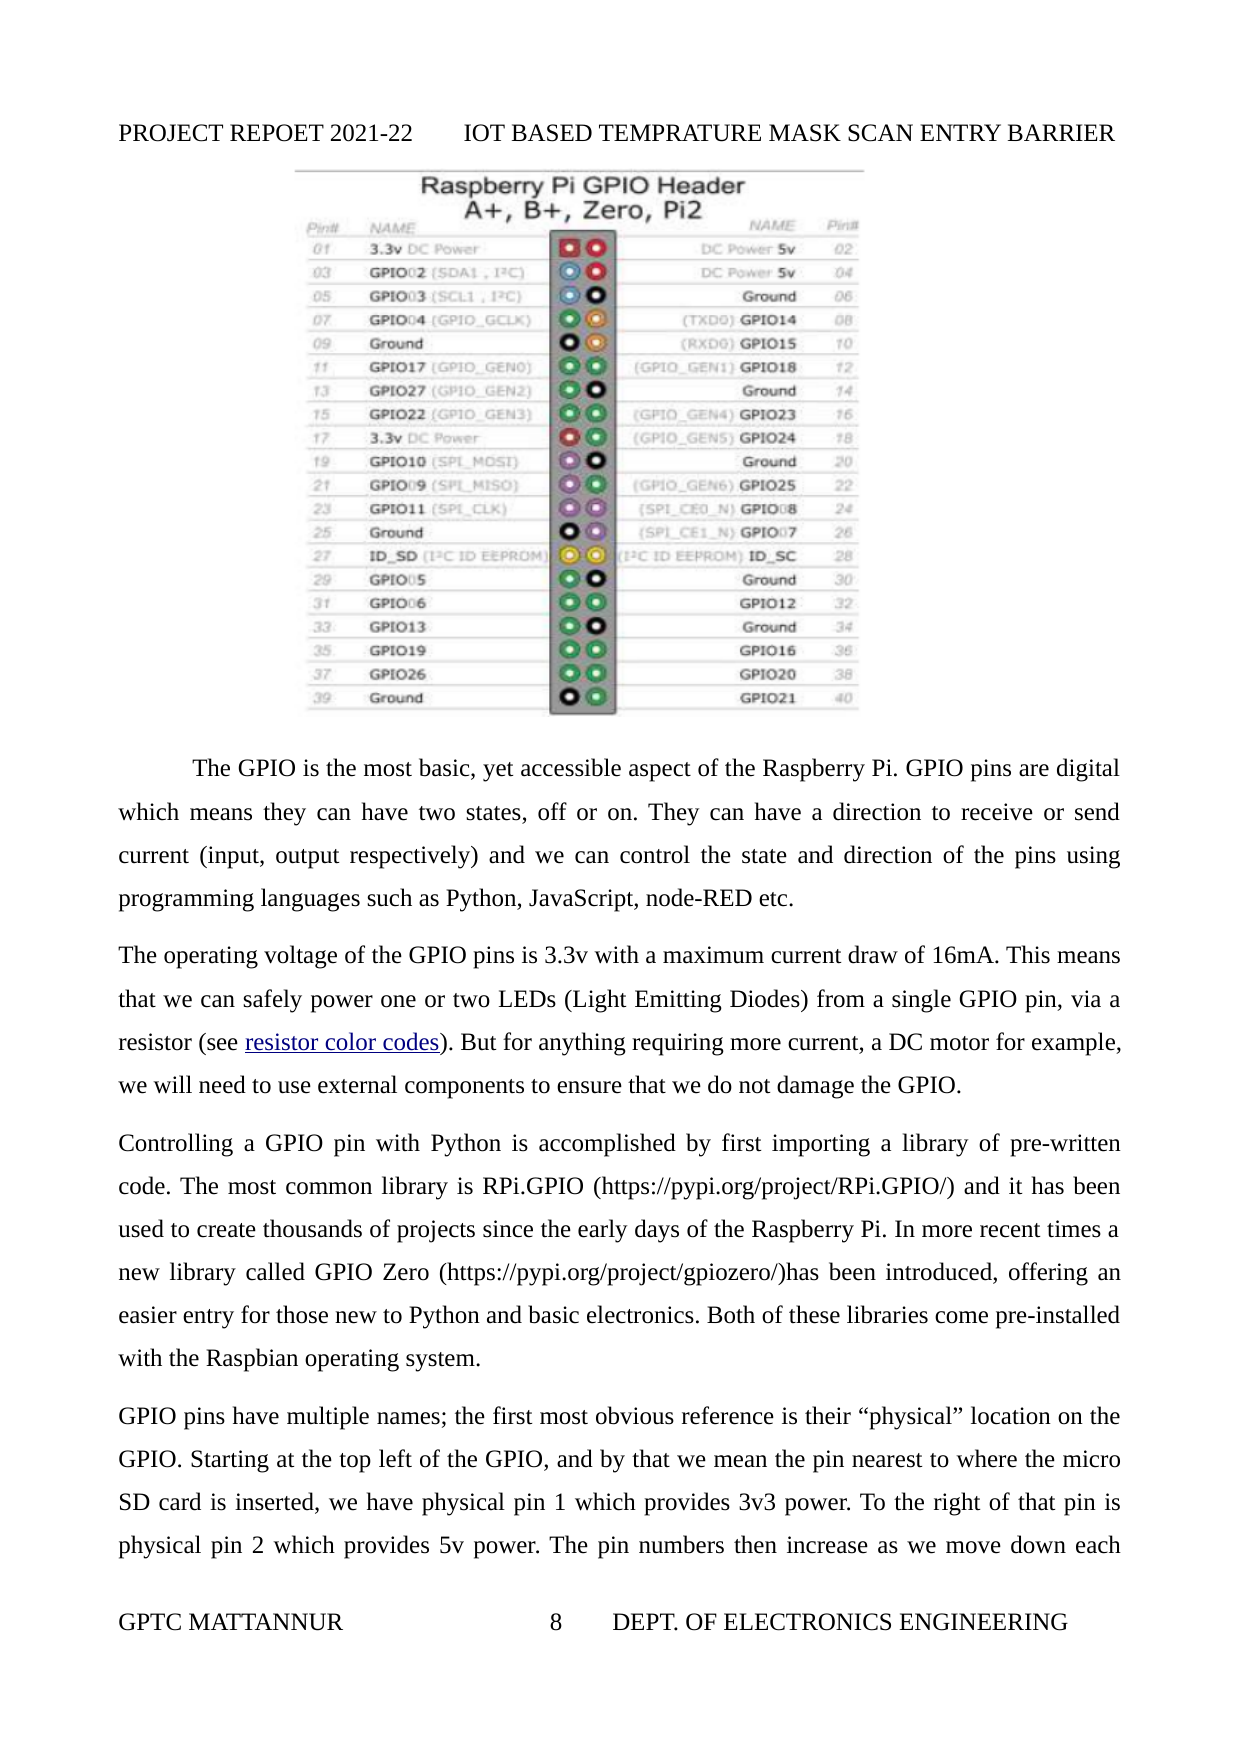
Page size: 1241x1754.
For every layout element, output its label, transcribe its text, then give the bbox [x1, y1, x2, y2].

text GPIO pins have multiple names; the first most obvious reference is their “physical” location on the GPIO. Starting at the top left of the GPIO, and by that we mean the pin nearest to where the micro SD card is inserted, we have physical pin 1 which provides 3v3 power. To the right of that pin is physical pin 2 which provides 5v power. The pin numbers then increase as we move down each [118, 1401, 1122, 1559]
picture [275, 161, 871, 717]
text The operating voltage of the GPIO pins is 3.3v with a maximum current draw of 16mA. This means that we can safely power one or two LEDs (Light Emitting Diodes) from a single GPIO pin, via a resistor (see resistor color codes). But for anything requiring more current, a DC motor for example, we will need to use external components to ensure that we do not damage the GPIO. [118, 941, 1122, 1099]
text Controlling a GPIO pin with Python is accomplished by first importing a library of pre-written code. The most common library is RPi.GPIO (https://pypi.org/project/RPi.GPIO/) and it has been used to create thousands of projects since the early days of the Raspberry Pi. In more recent times a new library called GPIO Zero (https://pypi.org/project/gpiozero/)has been introduced, offering an easier entry for those new to Python and basic electronics. Both of these libraries come pre-installed with the Raspbian operating system. [118, 1128, 1122, 1372]
text The GPIO is the most basic, yet accessible aspect of the Raspberry Pi. GPIO pins are digital which means they can have two states, off or on. They can have a direction to receive or send current (input, output respectively) and we can control the state and direction of the pins using programming languages such as Python, JavaScript, node-RED etc. [118, 753, 1122, 912]
